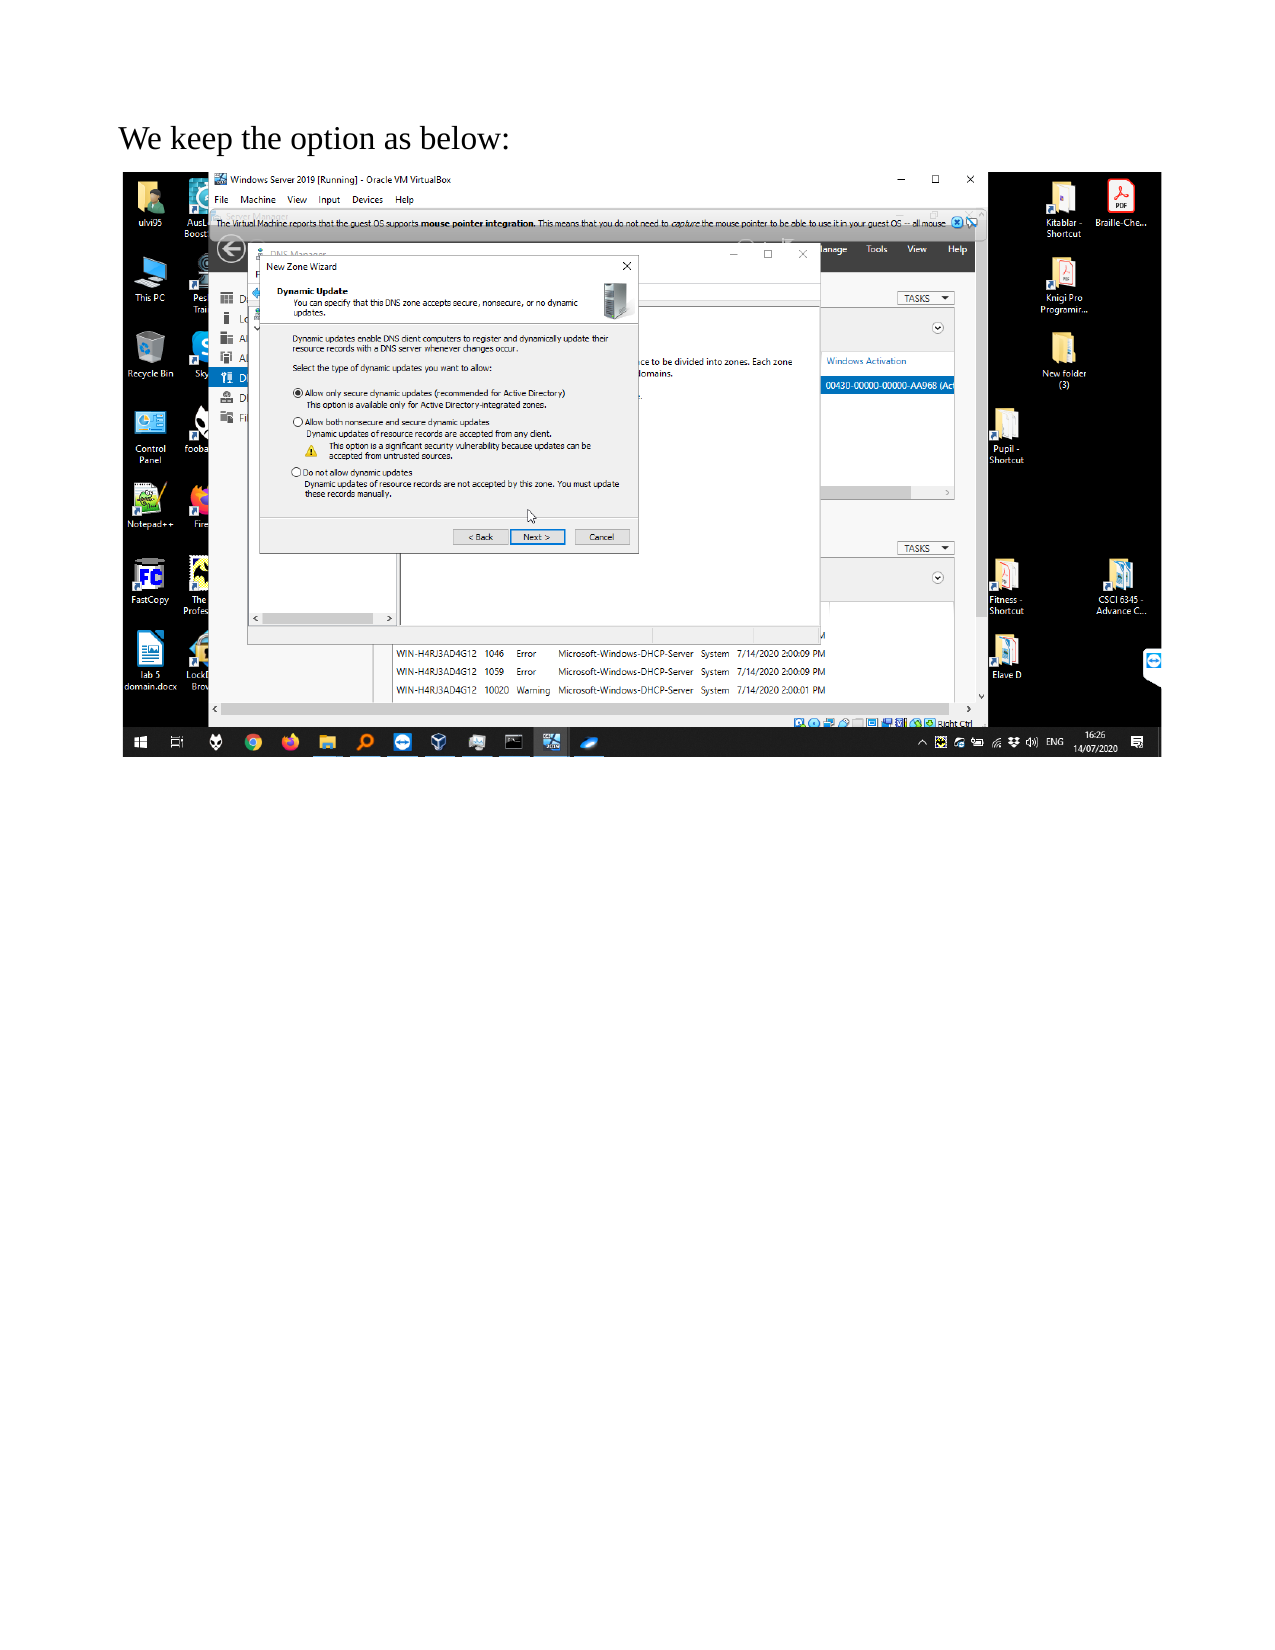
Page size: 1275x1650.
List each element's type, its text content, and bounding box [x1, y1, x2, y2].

text We keep the option as below: [118, 118, 1157, 156]
picture [122, 172, 1162, 757]
